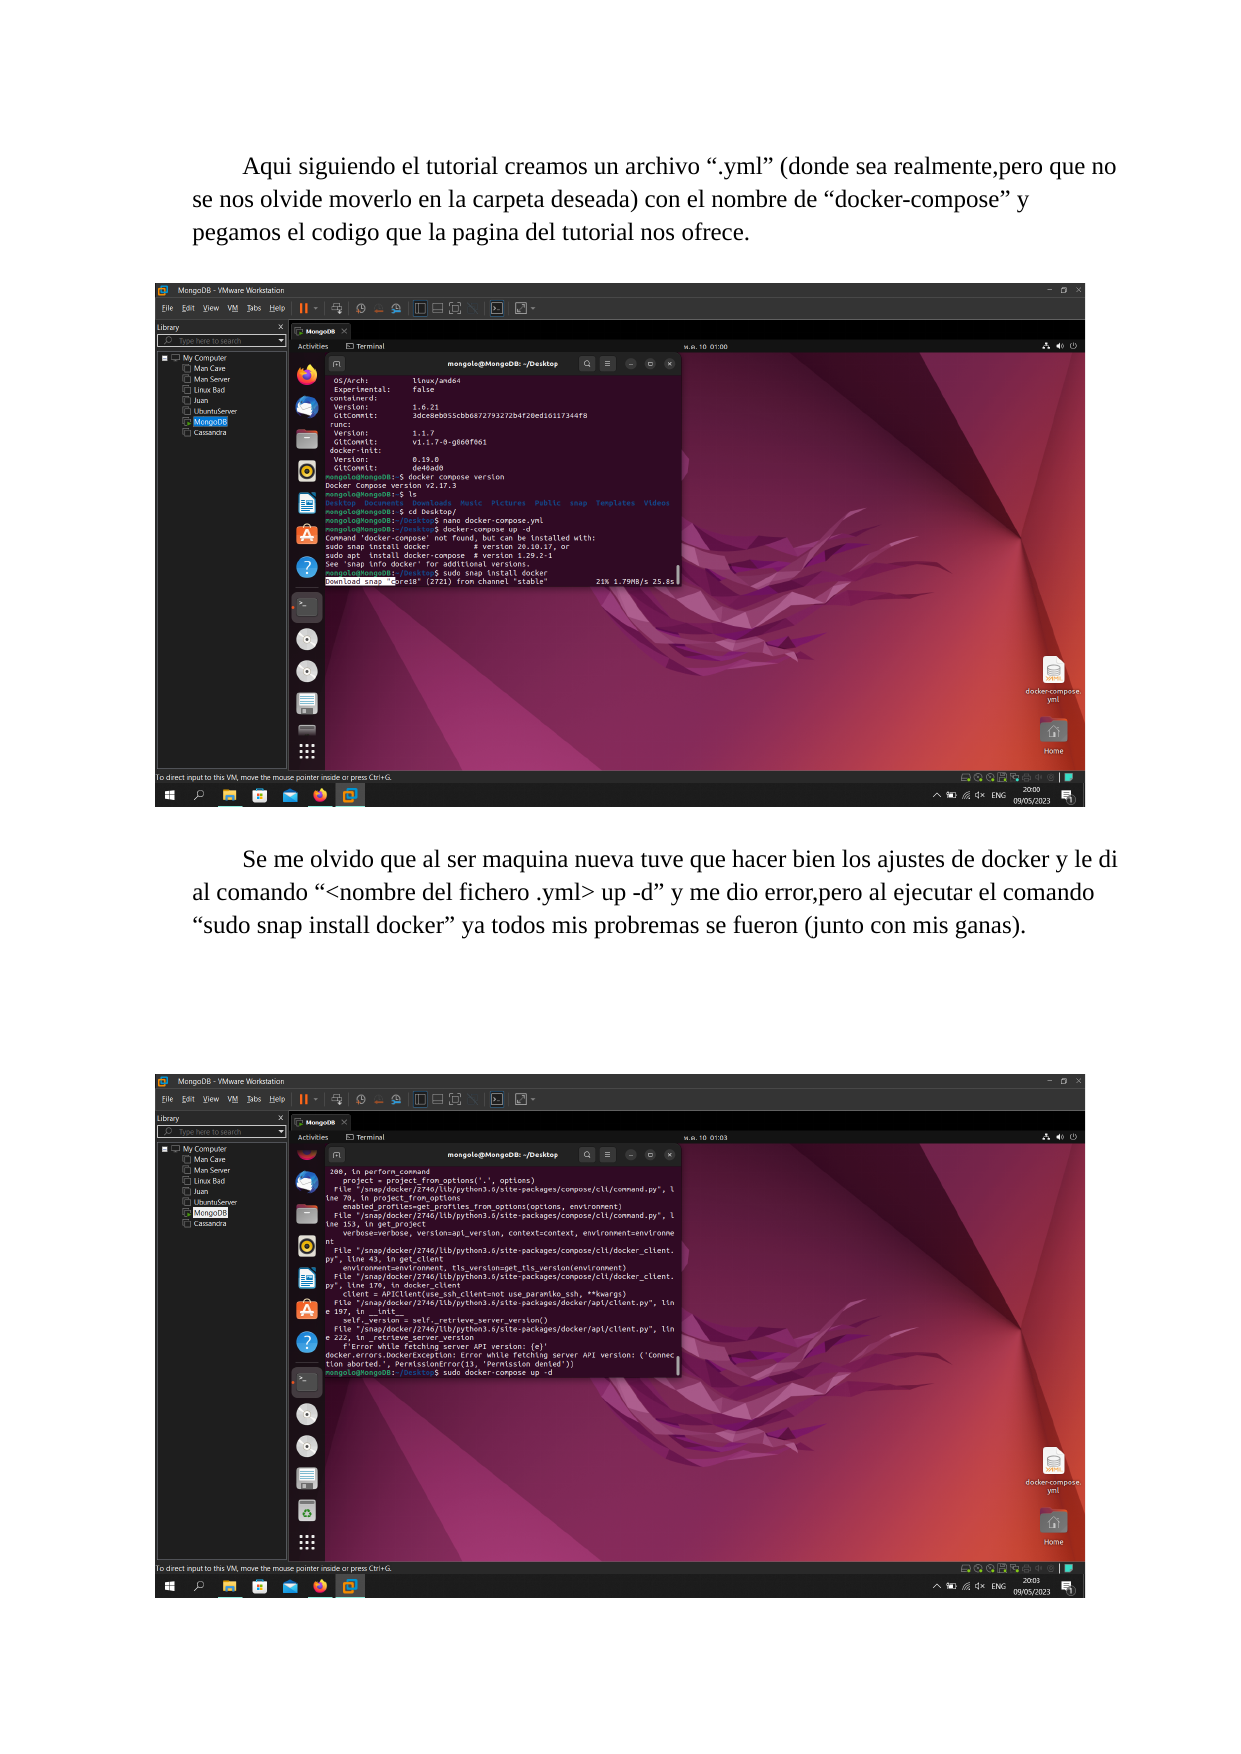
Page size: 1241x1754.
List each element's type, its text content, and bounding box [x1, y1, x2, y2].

picture [155, 283, 1086, 807]
text Aqui siguiendo el tutorial creamos un archivo “.yml” (donde sea realmente,pero que no se nos olvide moverlo en la carpeta deseada) con el nombre de “docker-compose” y pegamos el codigo que la pagina del tutorial nos ofrece. [192, 151, 1122, 246]
picture [155, 1074, 1086, 1598]
text Se me olvido que al ser maquina nueva tuve que hacer bien los ajustes de docker y le di al comando “<nombre del fichero .yml> up -d” y me dio error,pero al ejecutar el comando “sudo snap install docker” ya todos mis probremas se fueron (junto con mis ganas). [192, 844, 1122, 938]
